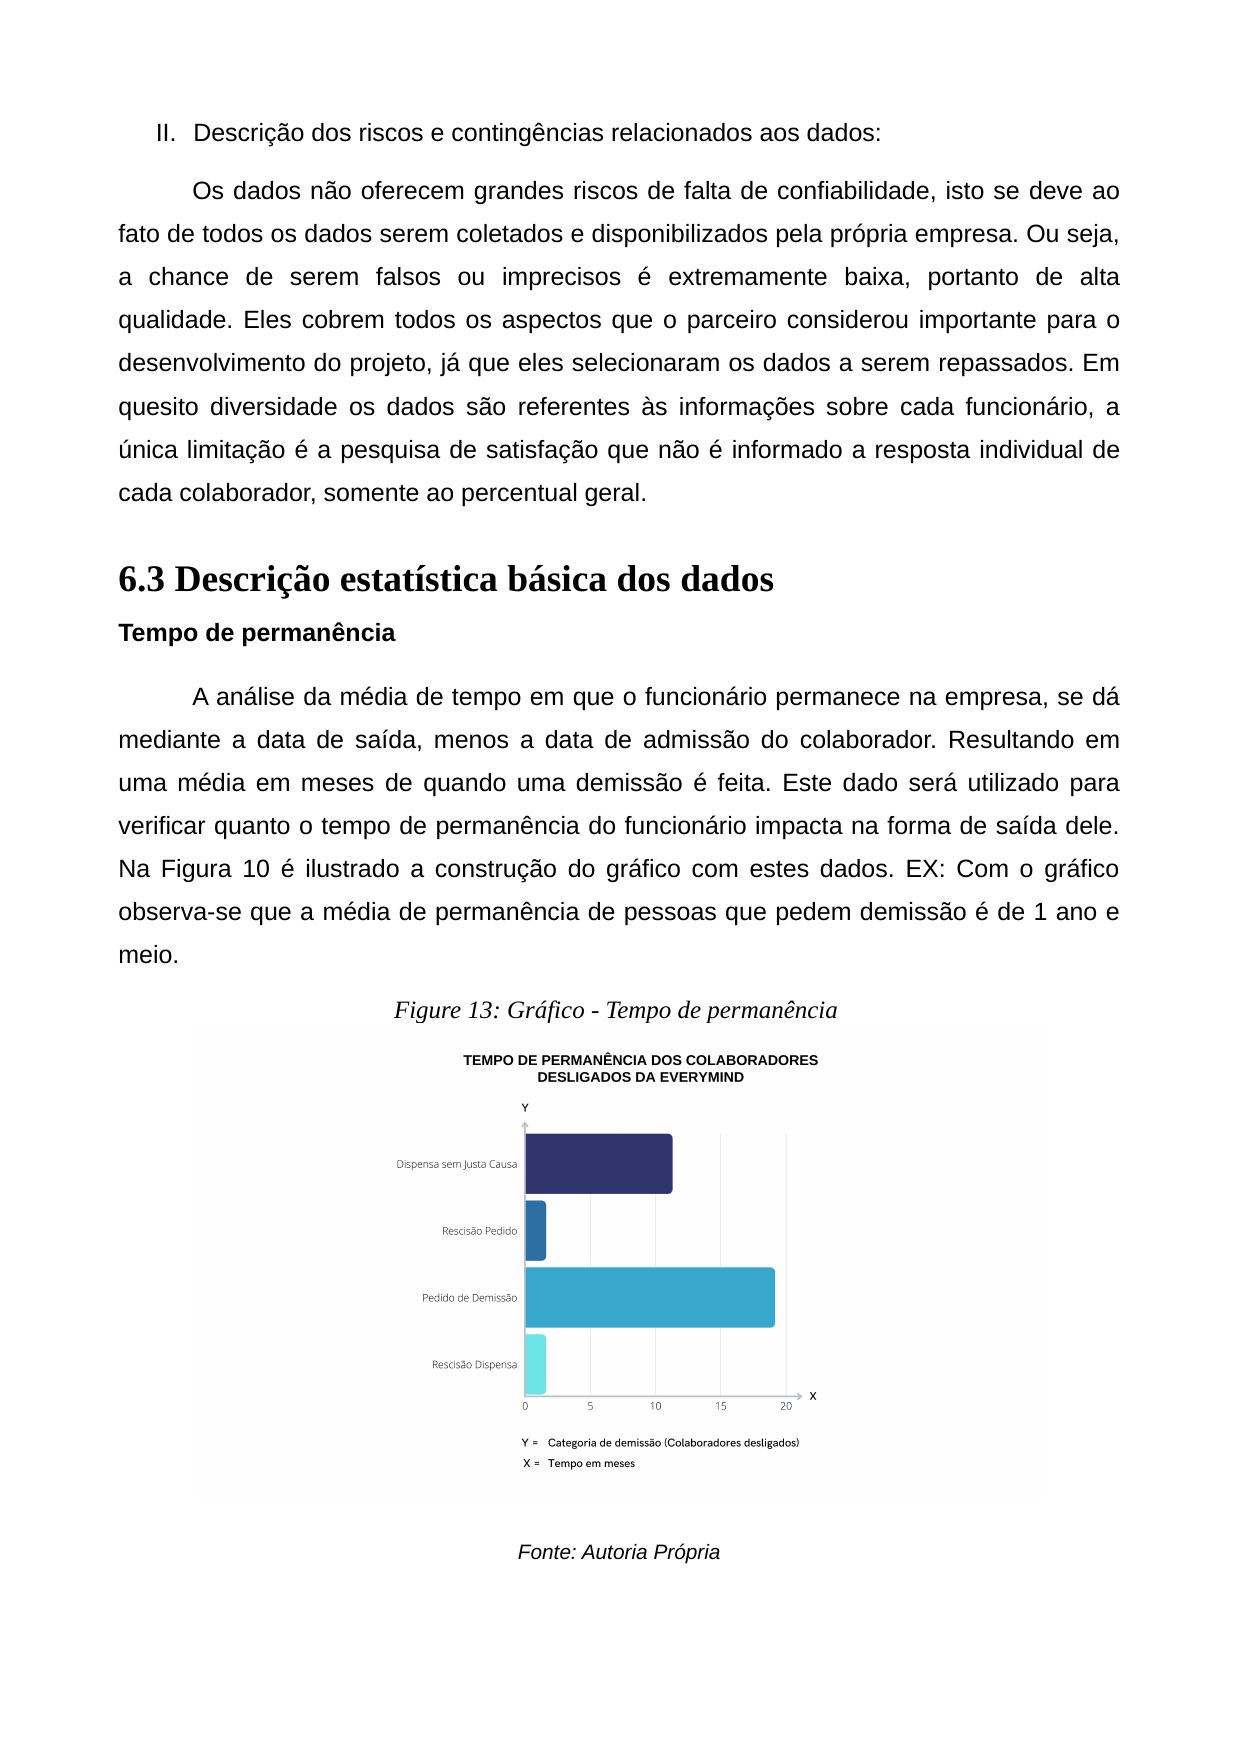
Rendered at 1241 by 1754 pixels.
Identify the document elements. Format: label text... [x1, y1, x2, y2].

picture [194, 1023, 1046, 1502]
text [195, 982, 1046, 995]
text Figure 13: Gráfico - Tempo de permanência [195, 995, 1046, 1023]
text Fonte: Autoria Própria [118, 1004, 1122, 1564]
text Os dados não oferecem grandes riscos de falta de confiabilidade, isto se deve ao fato de todos os dados serem coletados e disponibilizados pela própria empresa. Ou seja, a chance de serem falsos ou imprecisos é extremamente baixa, portanto de alta qualidade. Eles cobrem todos os aspectos que o parceiro considerou importante para o desenvolvimento do projeto, já que eles selecionaram os dados a serem repassados. Em quesito diversidade os dados são referentes às informações sobre cada funcionário, a única limitação é a pesquisa de satisfação que não é informado a resposta individual de cada colaborador, somente ao percentual geral. [118, 176, 1122, 506]
list Descrição dos riscos e contingências relacionados aos dados: [156, 118, 1122, 147]
text A análise da média de tempo em que o funcionário permanece na empresa, se dá mediante a data de saída, menos a data de admissão do colaborador. Resultando em uma média em meses de quando uma demissão é feita. Este dado será utilizado para verificar quanto o tempo de permanência do funcionário impacta na forma de saída dele. Na Figura 10 é ilustrado a construção do gráfico com estes dados. EX: Com o gráfico observa-se que a média de permanência de pessoas que pedem demissão é de 1 ano e meio. [118, 681, 1122, 969]
subtitle 6.3 Descrição estatística básica dos dados [118, 556, 1122, 599]
text Tempo de permanência [118, 618, 1122, 647]
